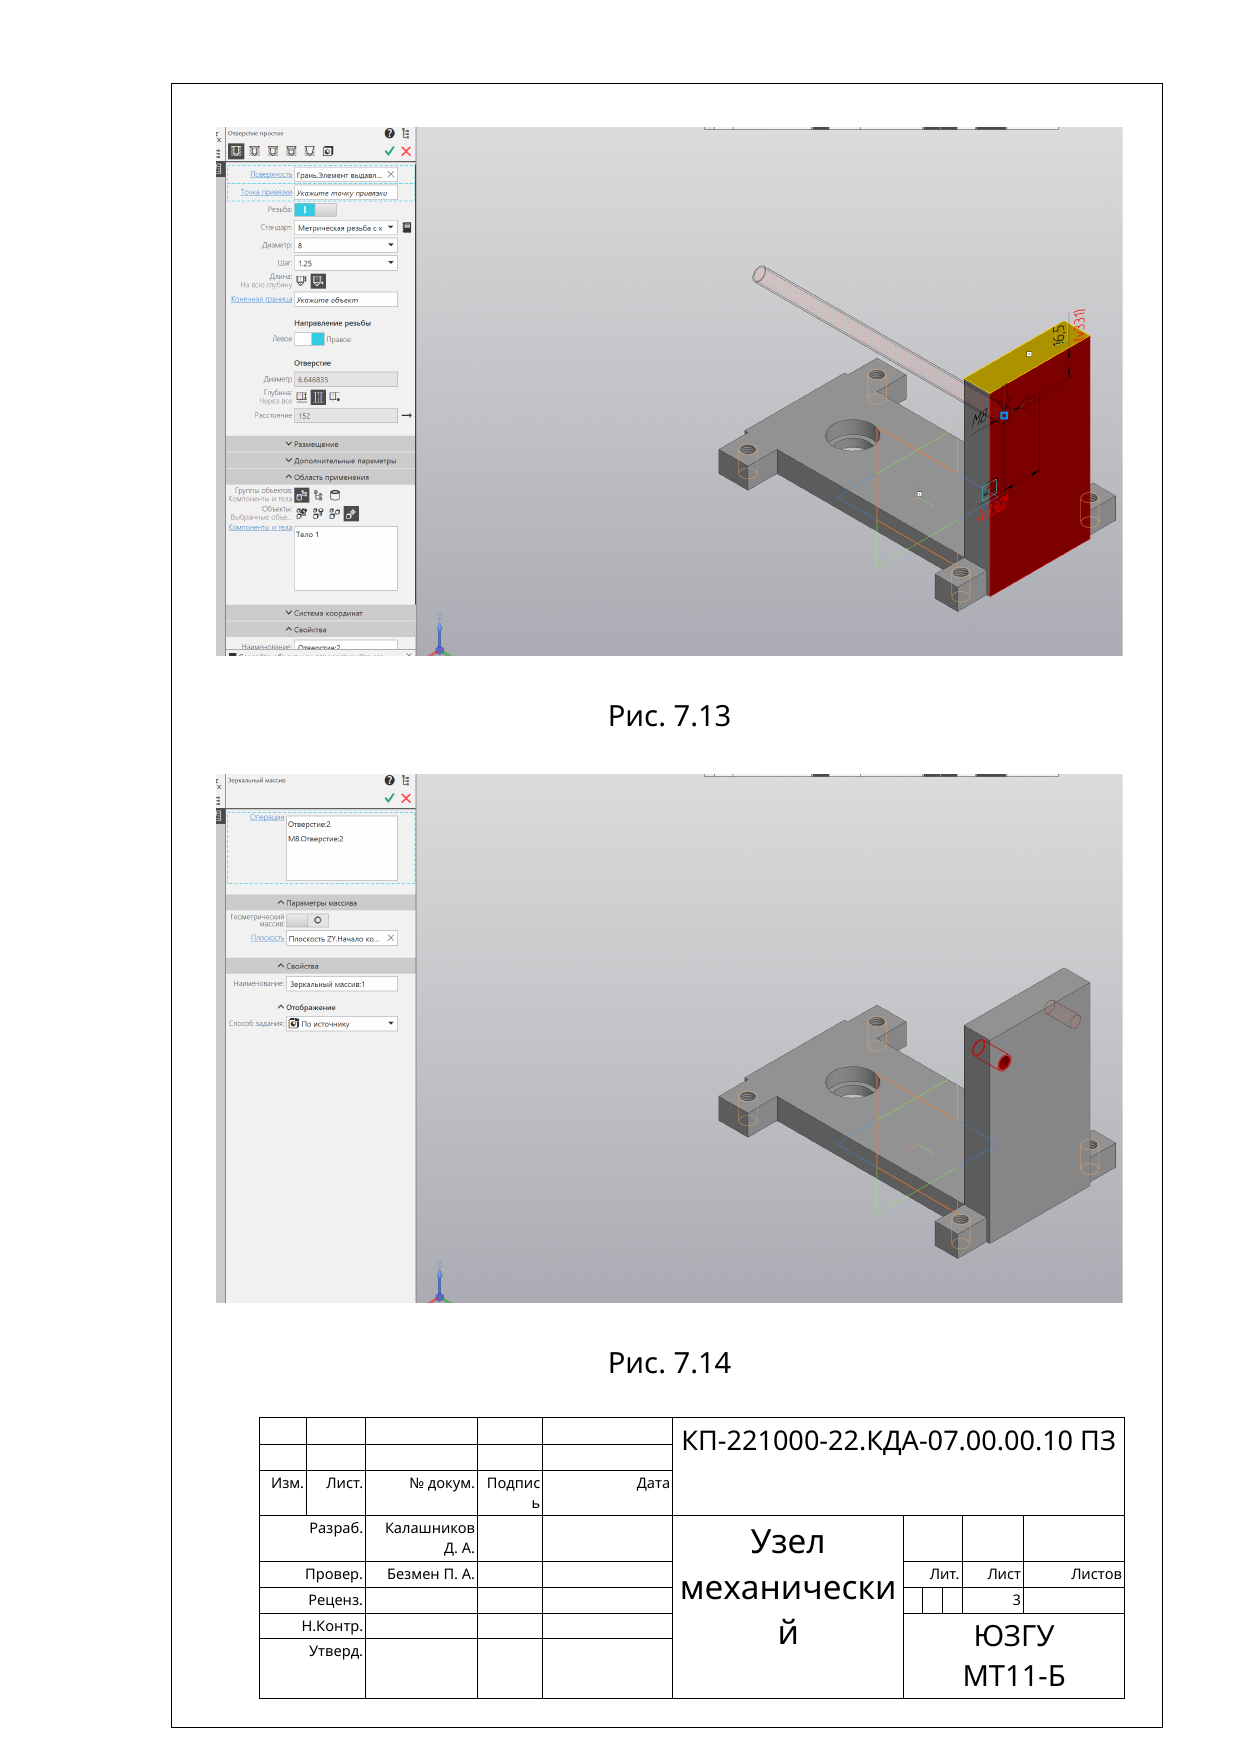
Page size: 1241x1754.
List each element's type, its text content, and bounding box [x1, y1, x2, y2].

picture [216, 774, 1123, 1303]
text Рис. 7.14 [216, 1342, 1123, 1382]
picture [216, 127, 1123, 656]
text Рис. 7.13 [216, 695, 1123, 735]
